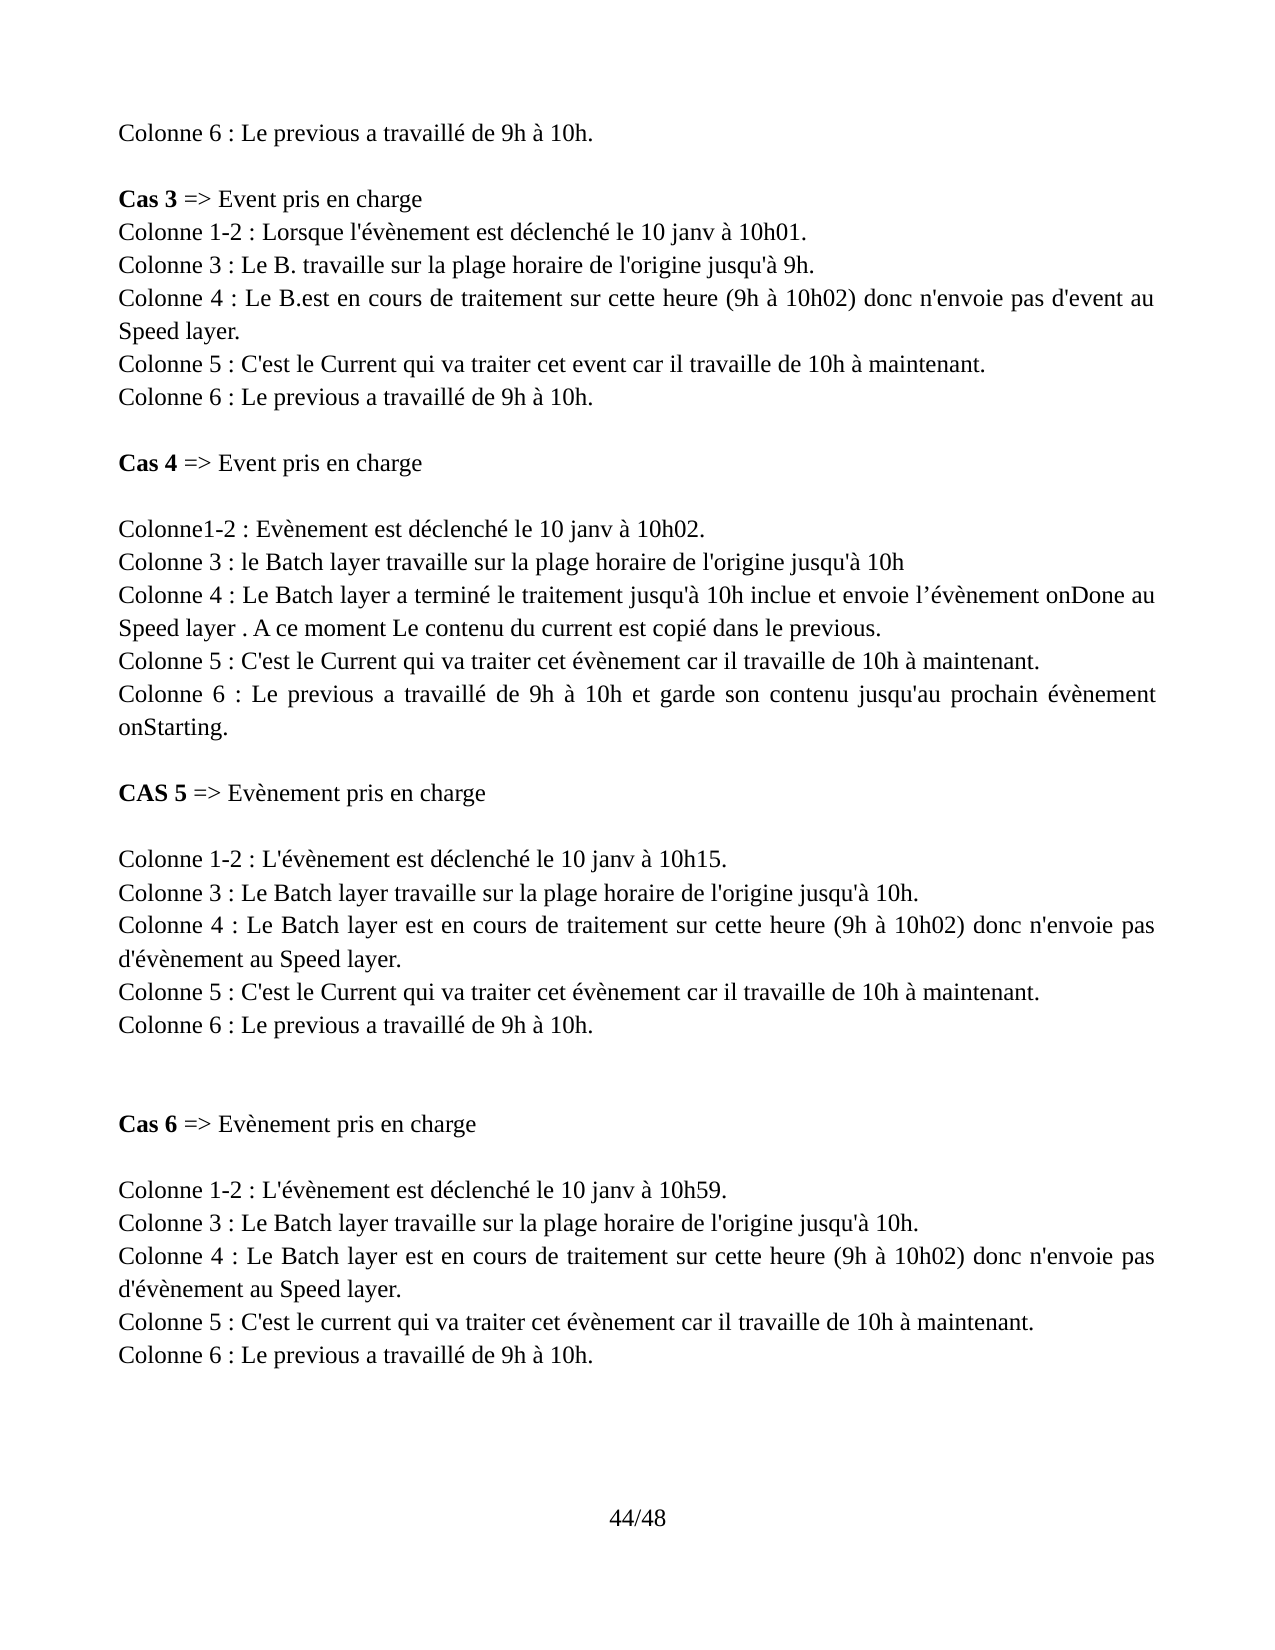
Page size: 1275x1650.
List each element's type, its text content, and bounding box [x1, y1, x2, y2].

text Colonne 4 : Le B.est en cours de traitement sur cette heure (9h à 10h02) donc n'envoie pas d'event au Speed layer. [118, 283, 1157, 345]
text Colonne 3 : Le Batch layer travaille sur la plage horaire de l'origine jusqu'à 10h. [118, 1208, 1157, 1237]
text Cas 3 => Event pris en charge [118, 184, 1157, 213]
text Colonne1-2 : Evènement est déclenché le 10 janv à 10h02. [118, 514, 1157, 543]
text CAS 5 => Evènement pris en charge [118, 778, 1157, 807]
text Colonne 6 : Le previous a travaillé de 9h à 10h et garde son contenu jusqu'au prochain évènement onStarting. [118, 679, 1157, 741]
text Colonne 3 : le Batch layer travaille sur la plage horaire de l'origine jusqu'à 10h [118, 547, 1157, 576]
text Colonne 1-2 : L'évènement est déclenché le 10 janv à 10h59. [118, 1175, 1157, 1203]
text Cas 6 => Evènement pris en charge [118, 1109, 1157, 1137]
text Colonne 5 : C'est le current qui va traiter cet évènement car il travaille de 10h à maintenant. [118, 1307, 1157, 1336]
text Colonne 6 : Le previous a travaillé de 9h à 10h. [118, 1340, 1157, 1369]
text Colonne 5 : C'est le Current qui va traiter cet évènement car il travaille de 10h à maintenant. [118, 646, 1157, 675]
text Colonne 5 : C'est le Current qui va traiter cet event car il travaille de 10h à maintenant. [118, 349, 1157, 378]
text Colonne 4 : Le Batch layer est en cours de traitement sur cette heure (9h à 10h02) donc n'envoie pas d'évènement au Speed layer. [118, 1241, 1157, 1303]
text Colonne 6 : Le previous a travaillé de 9h à 10h. [118, 118, 1157, 147]
text Cas 4 => Event pris en charge [118, 448, 1157, 477]
text Colonne 4 : Le Batch layer a terminé le traitement jusqu'à 10h inclue et envoie l’évènement onDone au Speed layer . A ce moment Le contenu du current est copié dans le previous. [118, 580, 1157, 642]
text Colonne 1-2 : L'évènement est déclenché le 10 janv à 10h15. [118, 844, 1157, 873]
text Colonne 4 : Le Batch layer est en cours de traitement sur cette heure (9h à 10h02) donc n'envoie pas d'évènement au Speed layer. [118, 911, 1157, 972]
text Colonne 3 : Le Batch layer travaille sur la plage horaire de l'origine jusqu'à 10h. [118, 878, 1157, 906]
text Colonne 6 : Le previous a travaillé de 9h à 10h. [118, 1010, 1157, 1038]
text Colonne 3 : Le B. travaille sur la plage horaire de l'origine jusqu'à 9h. [118, 250, 1157, 279]
text Colonne 5 : C'est le Current qui va traiter cet évènement car il travaille de 10h à maintenant. [118, 977, 1157, 1005]
text Colonne 1-2 : Lorsque l'évènement est déclenché le 10 janv à 10h01. [118, 217, 1157, 246]
text Colonne 6 : Le previous a travaillé de 9h à 10h. [118, 382, 1157, 411]
